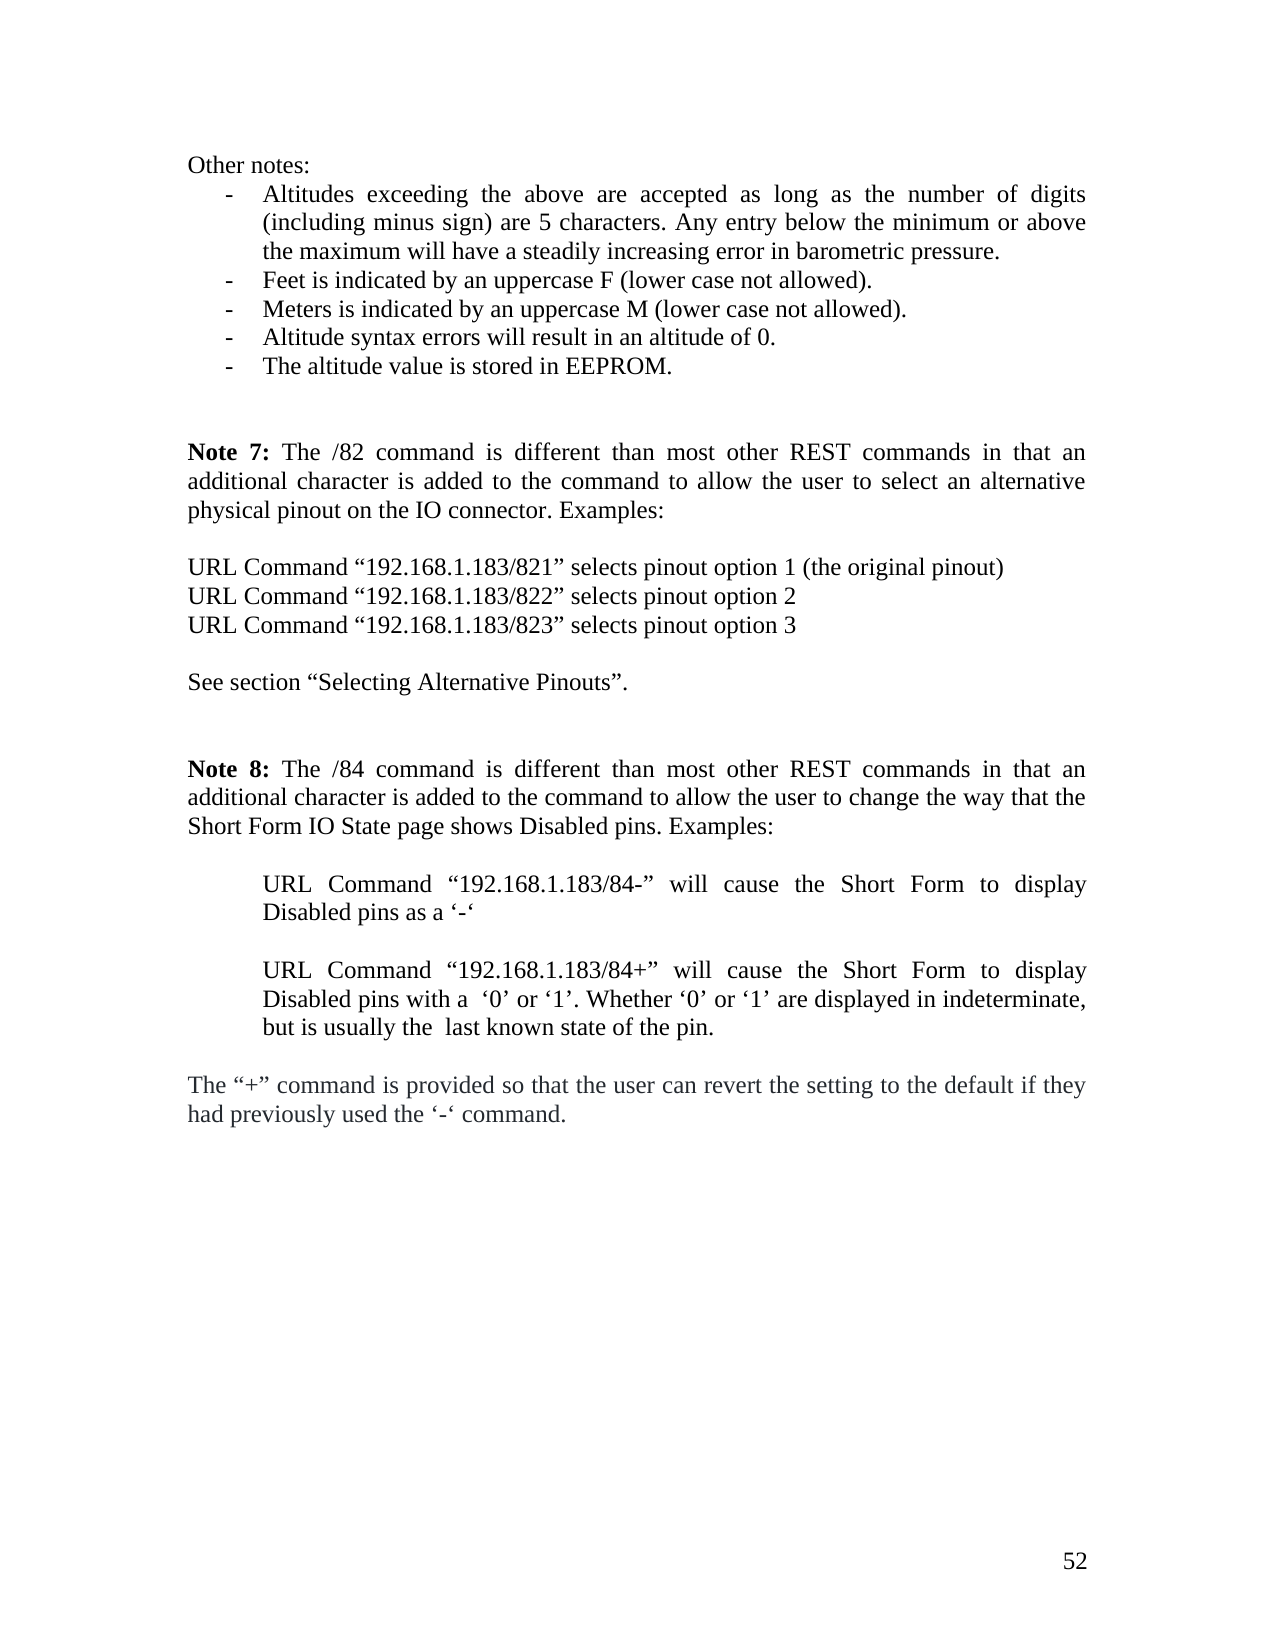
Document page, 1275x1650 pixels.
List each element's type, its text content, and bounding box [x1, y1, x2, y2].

text URL Command “192.168.1.183/84+” will cause the Short Form to display Disabled pins with a ‘0’ or ‘1’. Whether ‘0’ or ‘1’ are displayed in indeterminate, but is usually the last known state of the pin. [262, 955, 1087, 1041]
text Note 8: The /84 command is different than most other REST commands in that an additional character is added to the command to allow the user to change the way that the Short Form IO State page shows Disabled pins. Examples: [187, 725, 1087, 840]
list Feet is indicated by an uppercase F (lower case not allowed). [225, 265, 1087, 294]
text URL Command “192.168.1.183/84-” will cause the Short Form to display Disabled pins as a ‘-‘ [262, 869, 1087, 926]
text URL Command “192.168.1.183/823” selects pinout option 3 [187, 610, 1087, 639]
text Note 7: The /82 command is different than most other REST commands in that an additional character is added to the command to allow the user to select an alternative physical pinout on the IO connector. Examples: [187, 409, 1087, 524]
text Other notes: [187, 150, 1087, 179]
list Altitudes exceeding the above are accepted as long as the number of digits (including minus sign) are 5 characters. Any entry below the minimum or above the maximum will have a steadily increasing error in barometric pressure. [225, 179, 1087, 265]
list The altitude value is stored in EEPROM. [225, 351, 1087, 380]
text See section “Selecting Alternative Pinouts”. [187, 667, 1087, 696]
list Meters is indicated by an uppercase M (lower case not allowed). [225, 294, 1087, 322]
text URL Command “192.168.1.183/821” selects pinout option 1 (the original pinout) [187, 552, 1087, 581]
list Altitude syntax errors will result in an altitude of 0. [225, 322, 1087, 351]
text The “+” command is provided so that the user can revert the setting to the default if they had previously used the ‘-‘ command. [187, 1070, 1087, 1127]
text URL Command “192.168.1.183/822” selects pinout option 2 [187, 581, 1087, 610]
